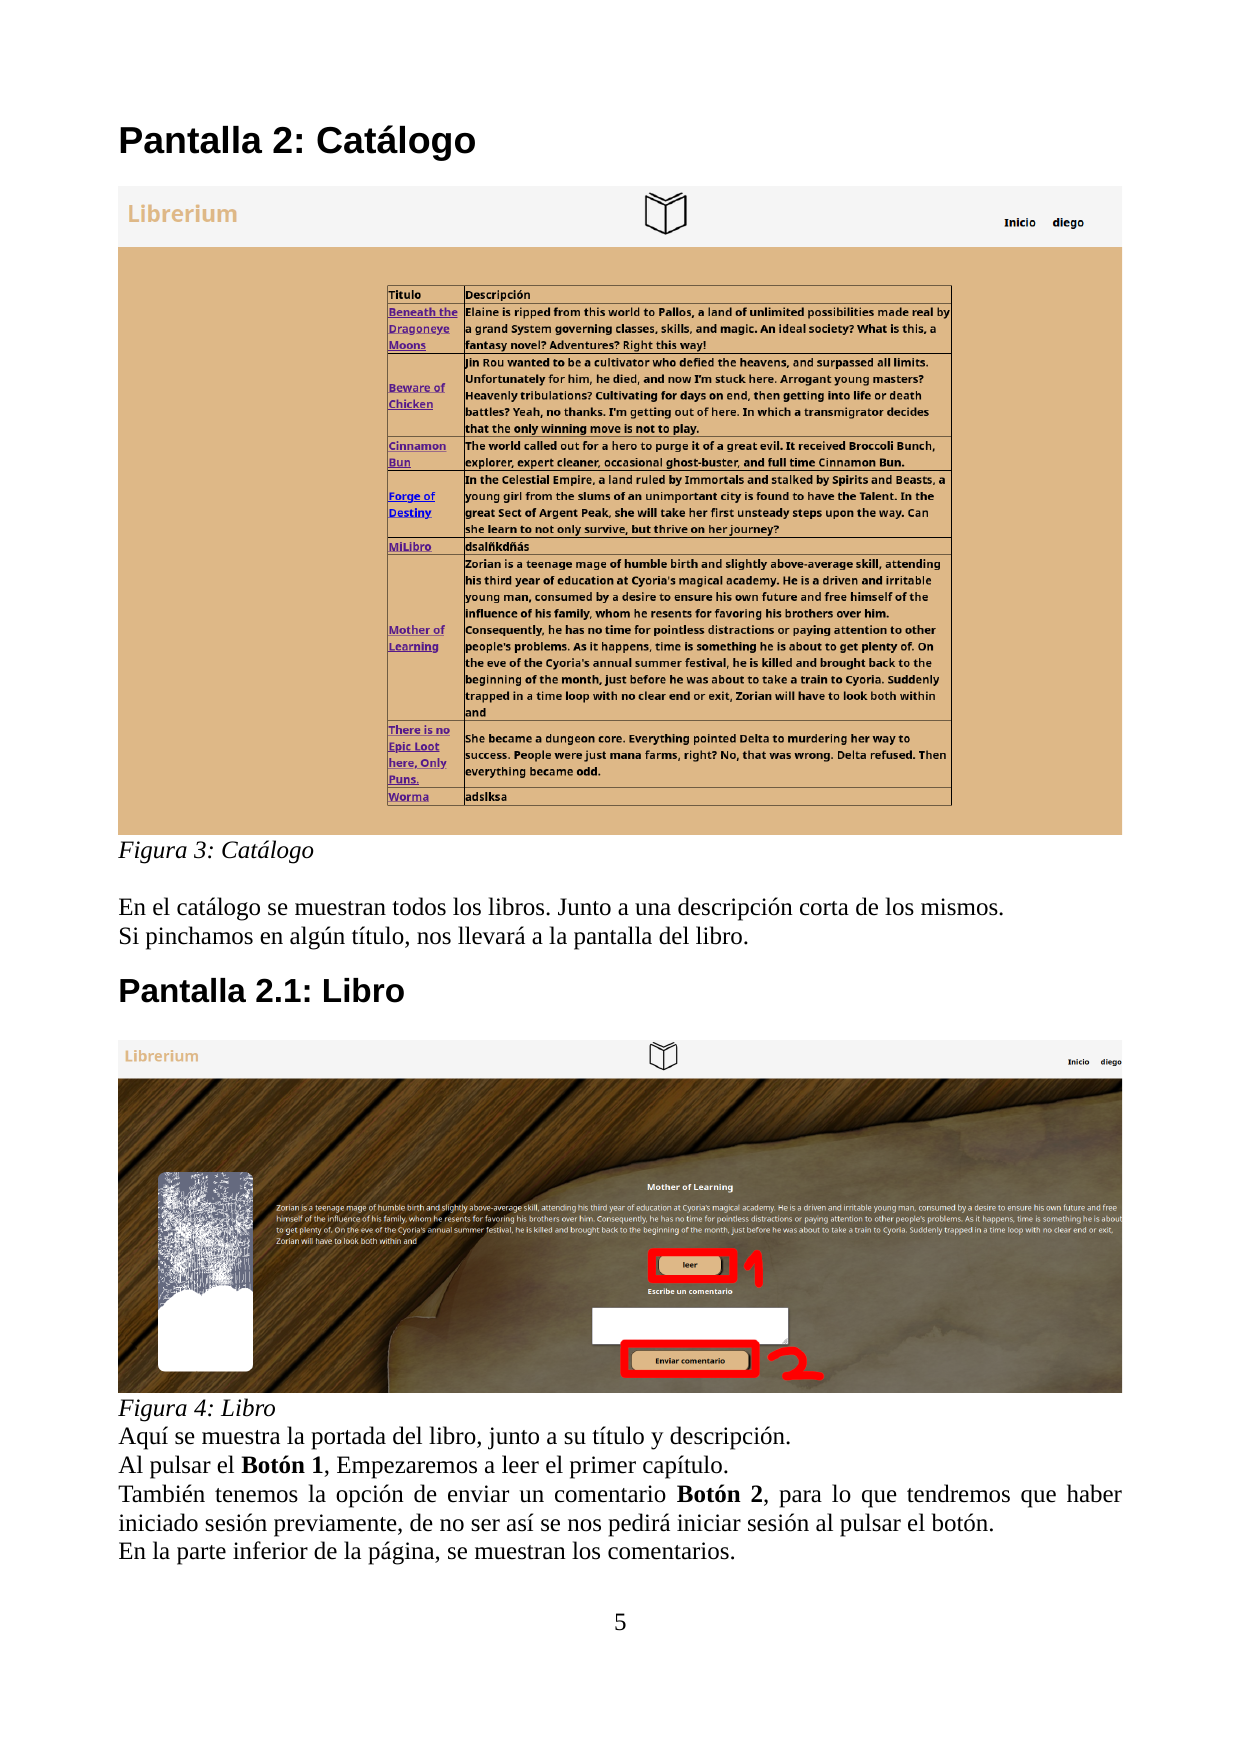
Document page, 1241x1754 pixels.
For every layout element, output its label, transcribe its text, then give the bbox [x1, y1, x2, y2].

picture [118, 1040, 1123, 1393]
subtitle Pantalla 2.1: Libro [118, 971, 1122, 1009]
text En la parte inferior de la página, se muestran los comentarios. [118, 1536, 1122, 1565]
text [118, 1022, 1122, 1028]
text También tenemos la opción de enviar un comentario Botón 2, para lo que tendremos que haber iniciado sesión previamente, de no ser así se nos pedirá iniciar sesión al pulsar el botón. [118, 1479, 1122, 1536]
subtitle Pantalla 2: Catálogo [118, 118, 1122, 161]
text Si pinchamos en algún título, nos llevará a la pantalla del libro. [118, 921, 1122, 950]
text Al pulsar el Botón 1, Empezaremos a leer el primer capítulo. [118, 1450, 1122, 1479]
text En el catálogo se muestran todos los libros. Junto a una descripción corta de los mismos. [118, 892, 1122, 921]
subtitle [118, 1028, 1122, 1040]
text Figura 3: Catálogo [118, 835, 1122, 863]
picture [118, 186, 1123, 835]
text Aquí se muestra la portada del libro, junto a su título y descripción. [118, 1421, 1122, 1450]
text Figura 4: Libro [118, 1393, 1122, 1421]
